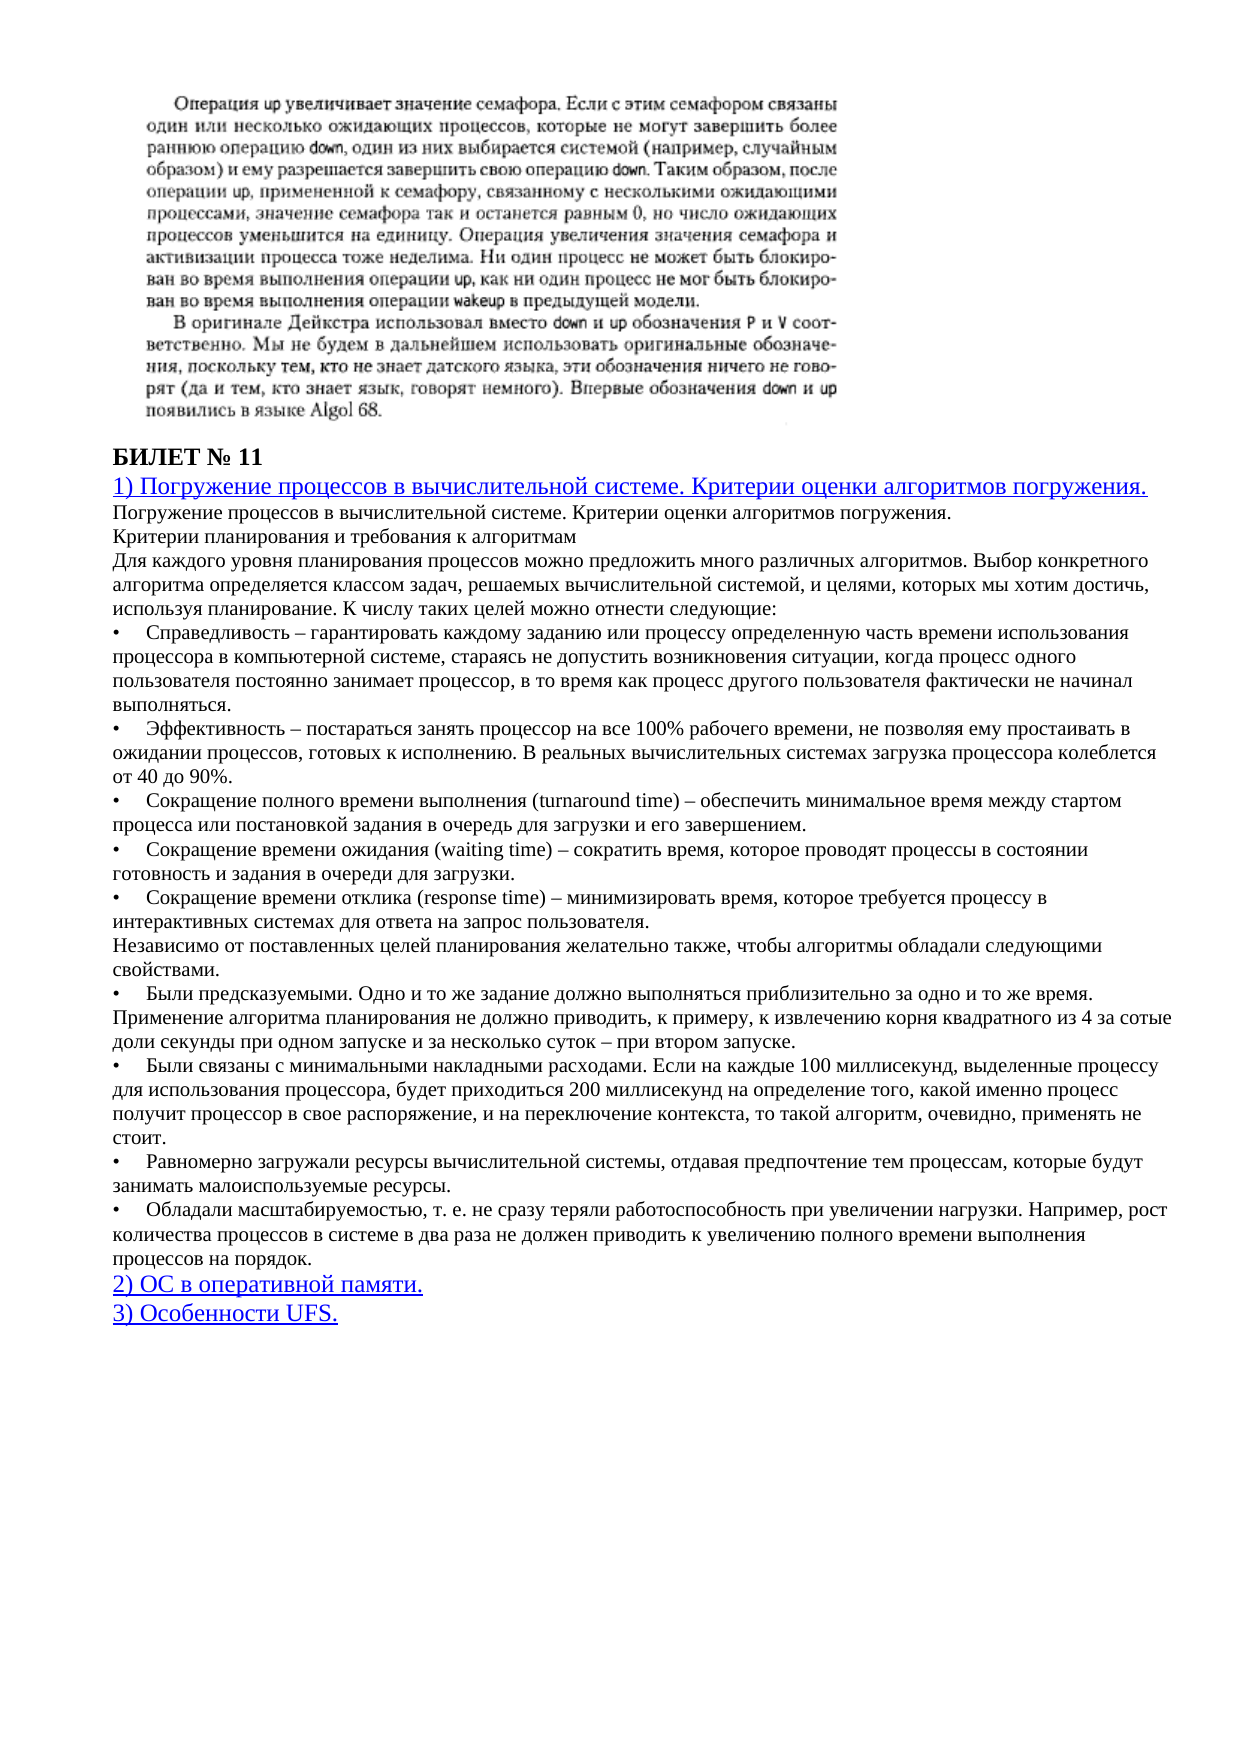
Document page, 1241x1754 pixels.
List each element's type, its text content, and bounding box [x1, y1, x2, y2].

text Критерии планирования и требования к алгоритмам [112, 524, 1181, 548]
text 1) Погружение процессов в вычислительной системе. Критерии оценки алгоритмов погружения. [112, 471, 1181, 499]
text • Равномерно загружали ресурсы вычислительной системы, отдавая предпочтение тем процессам, которые будут занимать малоиспользуемые ресурсы. [112, 1149, 1181, 1197]
text 3) Особенности UFS. [112, 1298, 1181, 1327]
text • Были предсказуемыми. Одно и то же задание должно выполняться приблизительно за одно и то же время. Применение алгоритма планирования не должно приводить, к примеру, к извлечению корня квадратного из 4 за сотые доли секунды при одном запуске и за несколько суток – при втором запуске. [112, 981, 1181, 1053]
text • Сокращение времени отклика (response time) – минимизировать время, которое требуется процессу в интерактивных системах для ответа на запрос пользователя. [112, 884, 1181, 933]
text • Обладали масштабируемостью, т. е. не сразу теряли работоспособность при увеличении нагрузки. Например, рост количества процессов в системе в два раза не должен приводить к увеличению полного времени выполнения процессов на порядок. [112, 1197, 1181, 1269]
text Для каждого уровня планирования процессов можно предложить много различных алгоритмов. Выбор конкретного алгоритма определяется классом задач, решаемых вычислительной системой, и целями, которых мы хотим достичь, используя планирование. К числу таких целей можно отнести следующие: [112, 548, 1181, 620]
text • Сокращение времени ожидания (waiting time) – сократить время, которое проводят процессы в состоянии готовность и задания в очереди для загрузки. [112, 836, 1181, 884]
text • Сокращение полного времени выполнения (turnaround time) – обеспечить минимальное время между стартом процесса или постановкой задания в очередь для загрузки и его завершением. [112, 788, 1181, 836]
text • Справедливость – гарантировать каждому заданию или процессу определенную часть времени использования процессора в компьютерной системе, стараясь не допустить возникновения ситуации, когда процесс одного пользователя постоянно занимает процессор, в то время как процесс другого пользователя фактически не начинал выполняться. [112, 620, 1181, 716]
text Независимо от поставленных целей планирования желательно также, чтобы алгоритмы обладали следующими свойствами. [112, 933, 1181, 981]
text 2) ОС в оперативной памяти. [112, 1269, 1181, 1298]
text БИЛЕТ № 11 [112, 442, 1181, 471]
text • Эффективность – постараться занять процессор на все 100% рабочего времени, не позволяя ему простаивать в ожидании процессов, готовых к исполнению. В реальных вычислительных системах загрузка процессора колеблется от 40 до 90%. [112, 716, 1181, 788]
text • Были связаны с минимальными накладными расходами. Если на каждые 100 миллисекунд, выделенные процессу для использования процессора, будет приходиться 200 миллисекунд на определение того, какой именно процесс получит процессор в свое распоряжение, и на переключение контекста, то такой алгоритм, очевидно, применять не стоит. [112, 1053, 1181, 1149]
text Погружение процессов в вычислительной системе. Критерии оценки алгоритмов погружения. [112, 499, 1181, 524]
